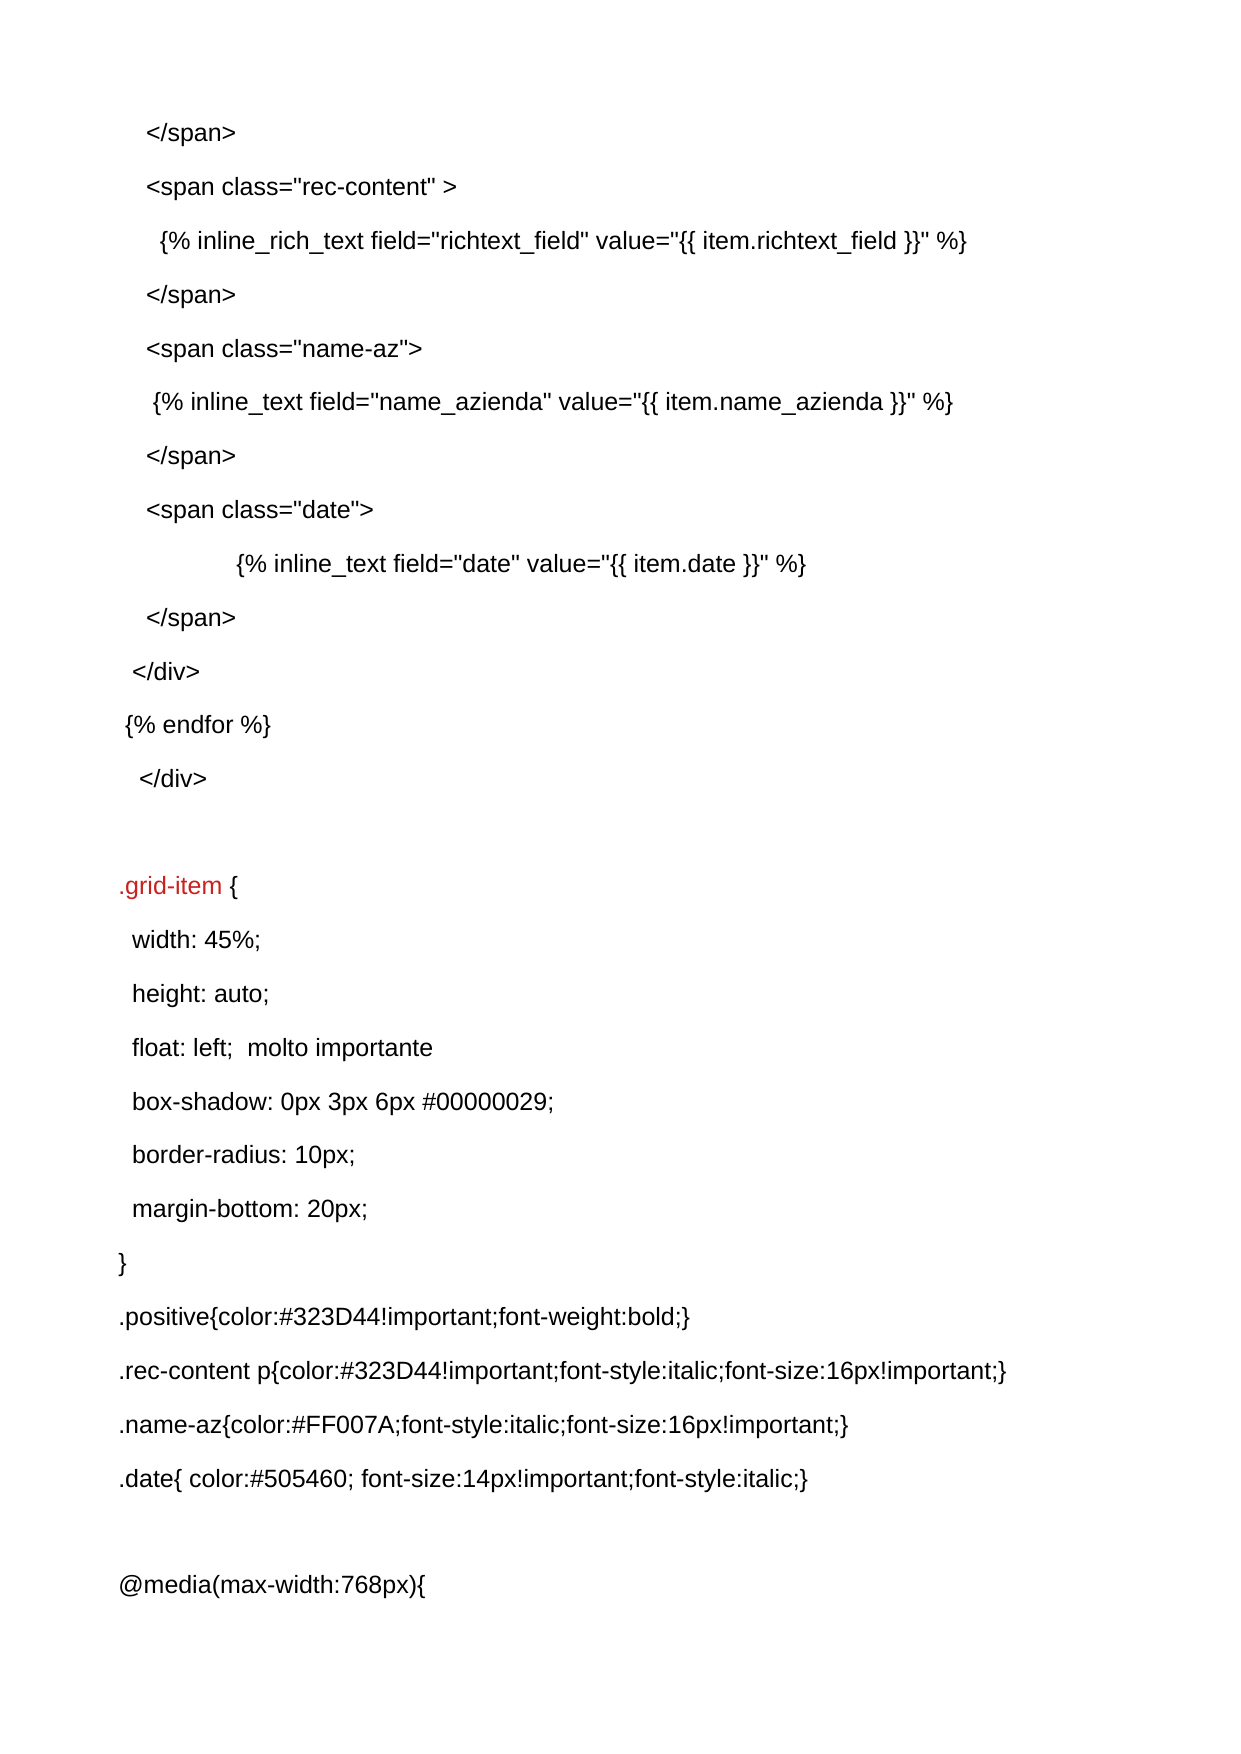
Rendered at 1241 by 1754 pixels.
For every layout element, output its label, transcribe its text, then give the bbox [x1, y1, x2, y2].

text height: auto; [118, 979, 1122, 1008]
text </span> [118, 280, 1122, 308]
text </span> [118, 118, 1122, 147]
text <span class="date"> [118, 495, 1122, 524]
text .name-az{color:#FF007A;font-style:italic;font-size:16px!important;} [118, 1410, 1122, 1438]
text .positive{color:#323D44!important;font-weight:bold;} [118, 1302, 1122, 1331]
text <span class="rec-content" > [118, 172, 1122, 201]
text {% inline_rich_text field="richtext_field" value="{{ item.richtext_field }}" %} [118, 226, 1122, 254]
text {% endfor %} [118, 711, 1122, 739]
text {% inline_text field="date" value="{{ item.date }}" %} [118, 549, 1122, 578]
text {% inline_text field="name_azienda" value="{{ item.name_azienda }}" %} [118, 387, 1122, 416]
text } [118, 1248, 1122, 1277]
text .date{ color:#505460; font-size:14px!important;font-style:italic;} [118, 1464, 1122, 1492]
text </div> [118, 764, 1122, 793]
text margin-bottom: 20px; [118, 1194, 1122, 1223]
text .rec-content p{color:#323D44!important;font-style:italic;font-size:16px!important;} [118, 1356, 1122, 1385]
text box-shadow: 0px 3px 6px #00000029; [118, 1087, 1122, 1115]
text <span class="name-az"> [118, 333, 1122, 362]
text </span> [118, 441, 1122, 470]
text width: 45%; [118, 925, 1122, 954]
text @media(max-width:768px){ [118, 1571, 1122, 1599]
text </div> [118, 657, 1122, 685]
text .grid-item { [118, 871, 1122, 900]
text float: left; molto importante [118, 1033, 1122, 1062]
text border-radius: 10px; [118, 1141, 1122, 1169]
text </span> [118, 603, 1122, 632]
